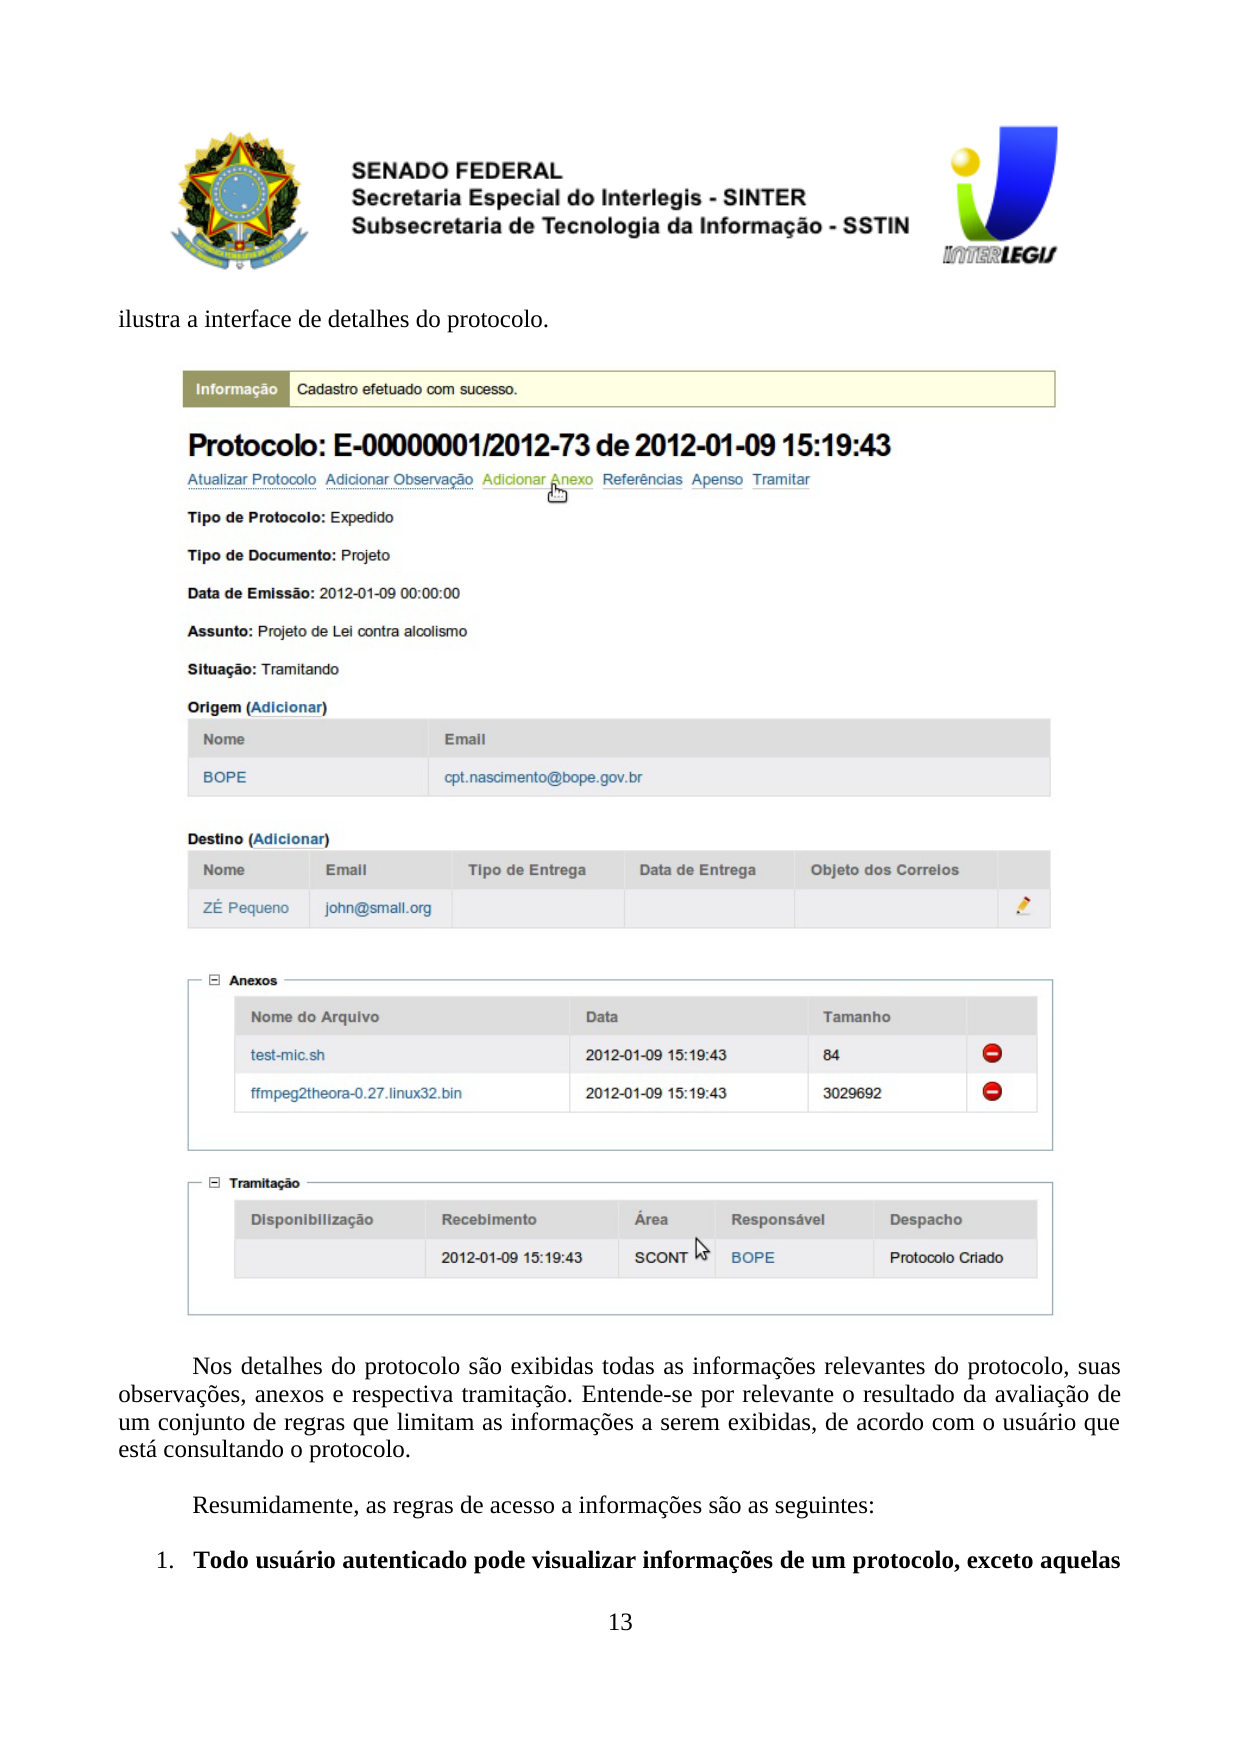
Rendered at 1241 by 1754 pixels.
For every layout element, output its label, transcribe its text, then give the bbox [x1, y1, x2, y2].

picture [177, 971, 1063, 1325]
picture [177, 360, 1063, 944]
list Todo usuário autenticado pode visualizar informações de um protocolo, exceto aquelas [156, 1546, 1122, 1574]
picture [163, 118, 1078, 276]
text ilustra a interface de detalhes do protocolo. [118, 305, 1122, 333]
text Resumidamente, as regras de acesso a informações são as seguintes: [118, 1491, 1122, 1518]
text Nos detalhes do protocolo são exibidas todas as informações relevantes do protocolo, suas observações, anexos e respectiva tramitação. Entende-se por relevante o resultado da avaliação de um conjunto de regras que limitam as informações a serem exibidas, de acordo com o usuário que está consultando o protocolo. [118, 1352, 1122, 1463]
